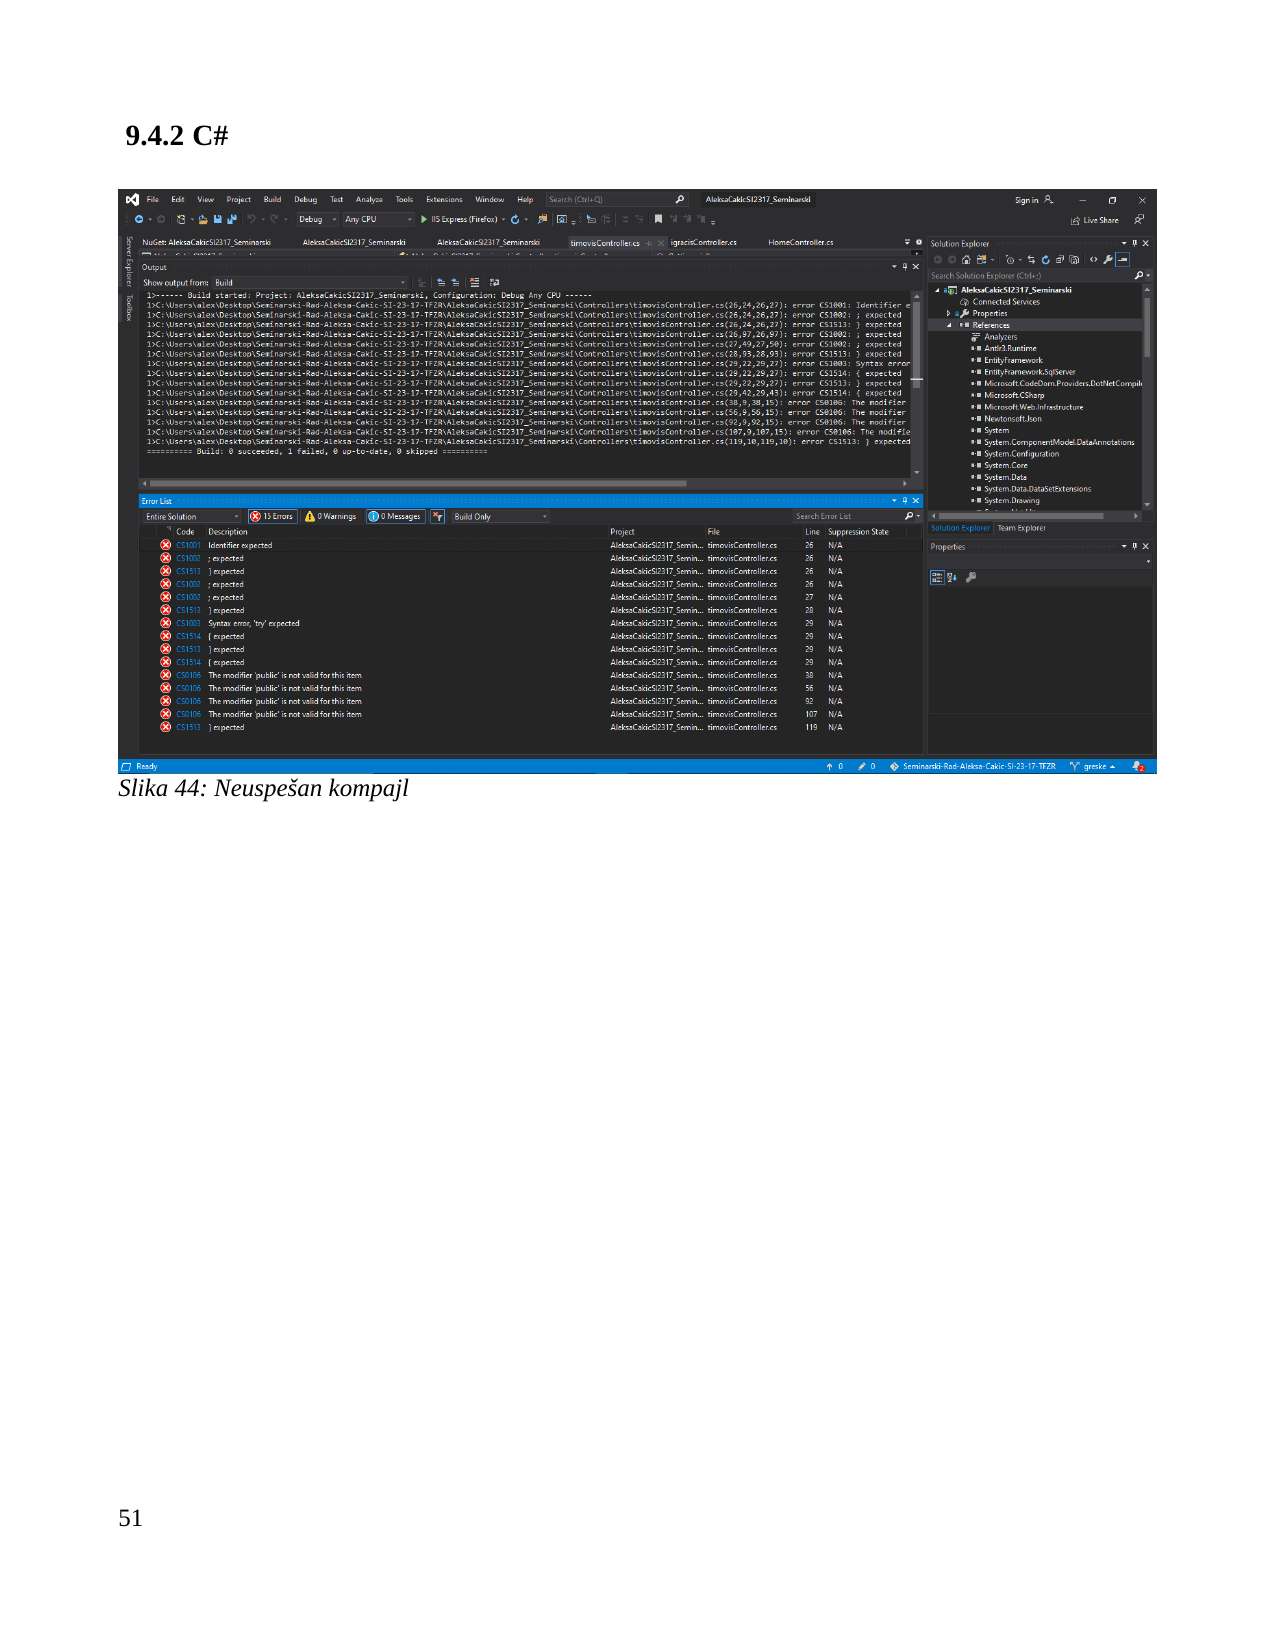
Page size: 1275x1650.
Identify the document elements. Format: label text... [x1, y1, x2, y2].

subtitle C# [118, 118, 1157, 152]
text Slika 44: Neuspešan kompajl [118, 774, 1157, 802]
picture [118, 189, 1157, 774]
